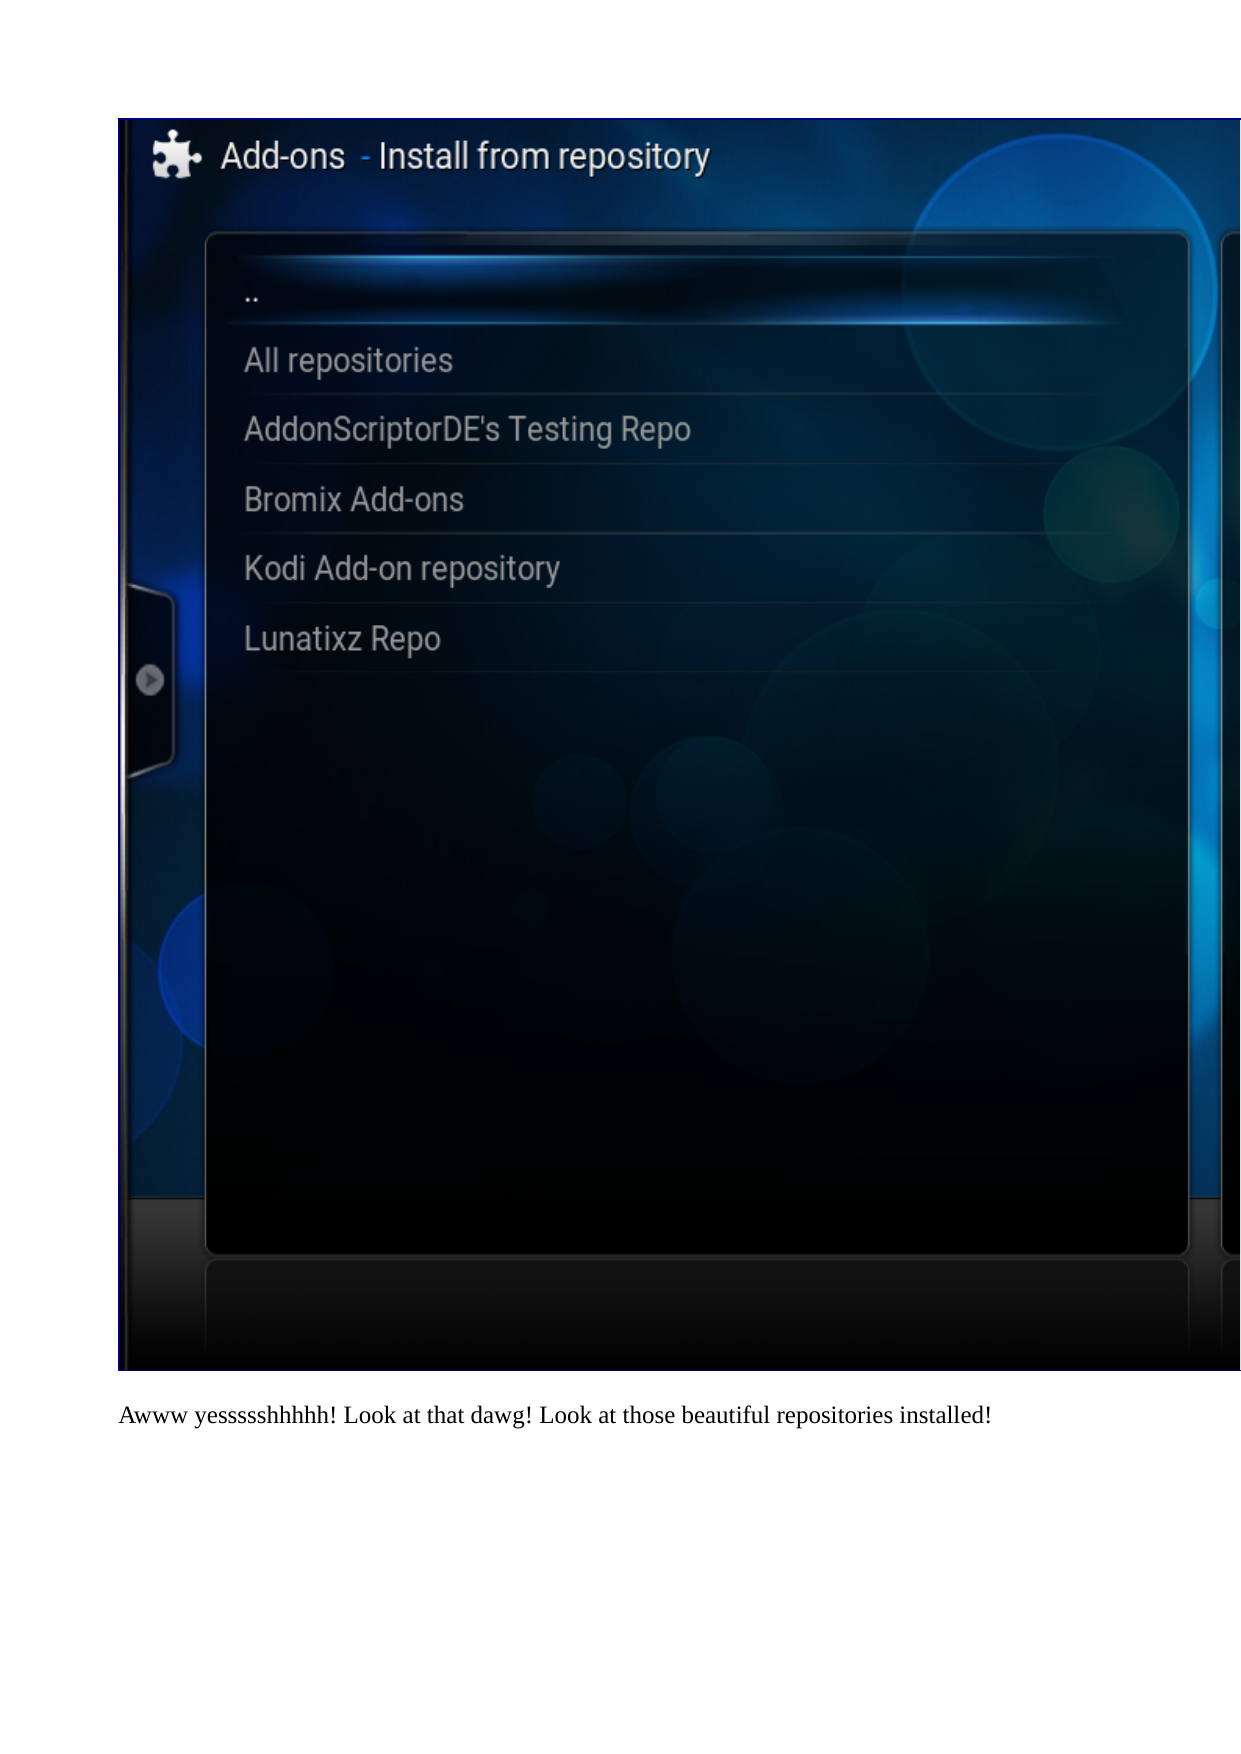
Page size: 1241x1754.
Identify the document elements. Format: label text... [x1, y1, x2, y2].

text Awww yessssshhhhh! Look at that dawg! Look at those beautiful repositories installed! [118, 1371, 1122, 1429]
picture [120, 120, 1241, 1370]
